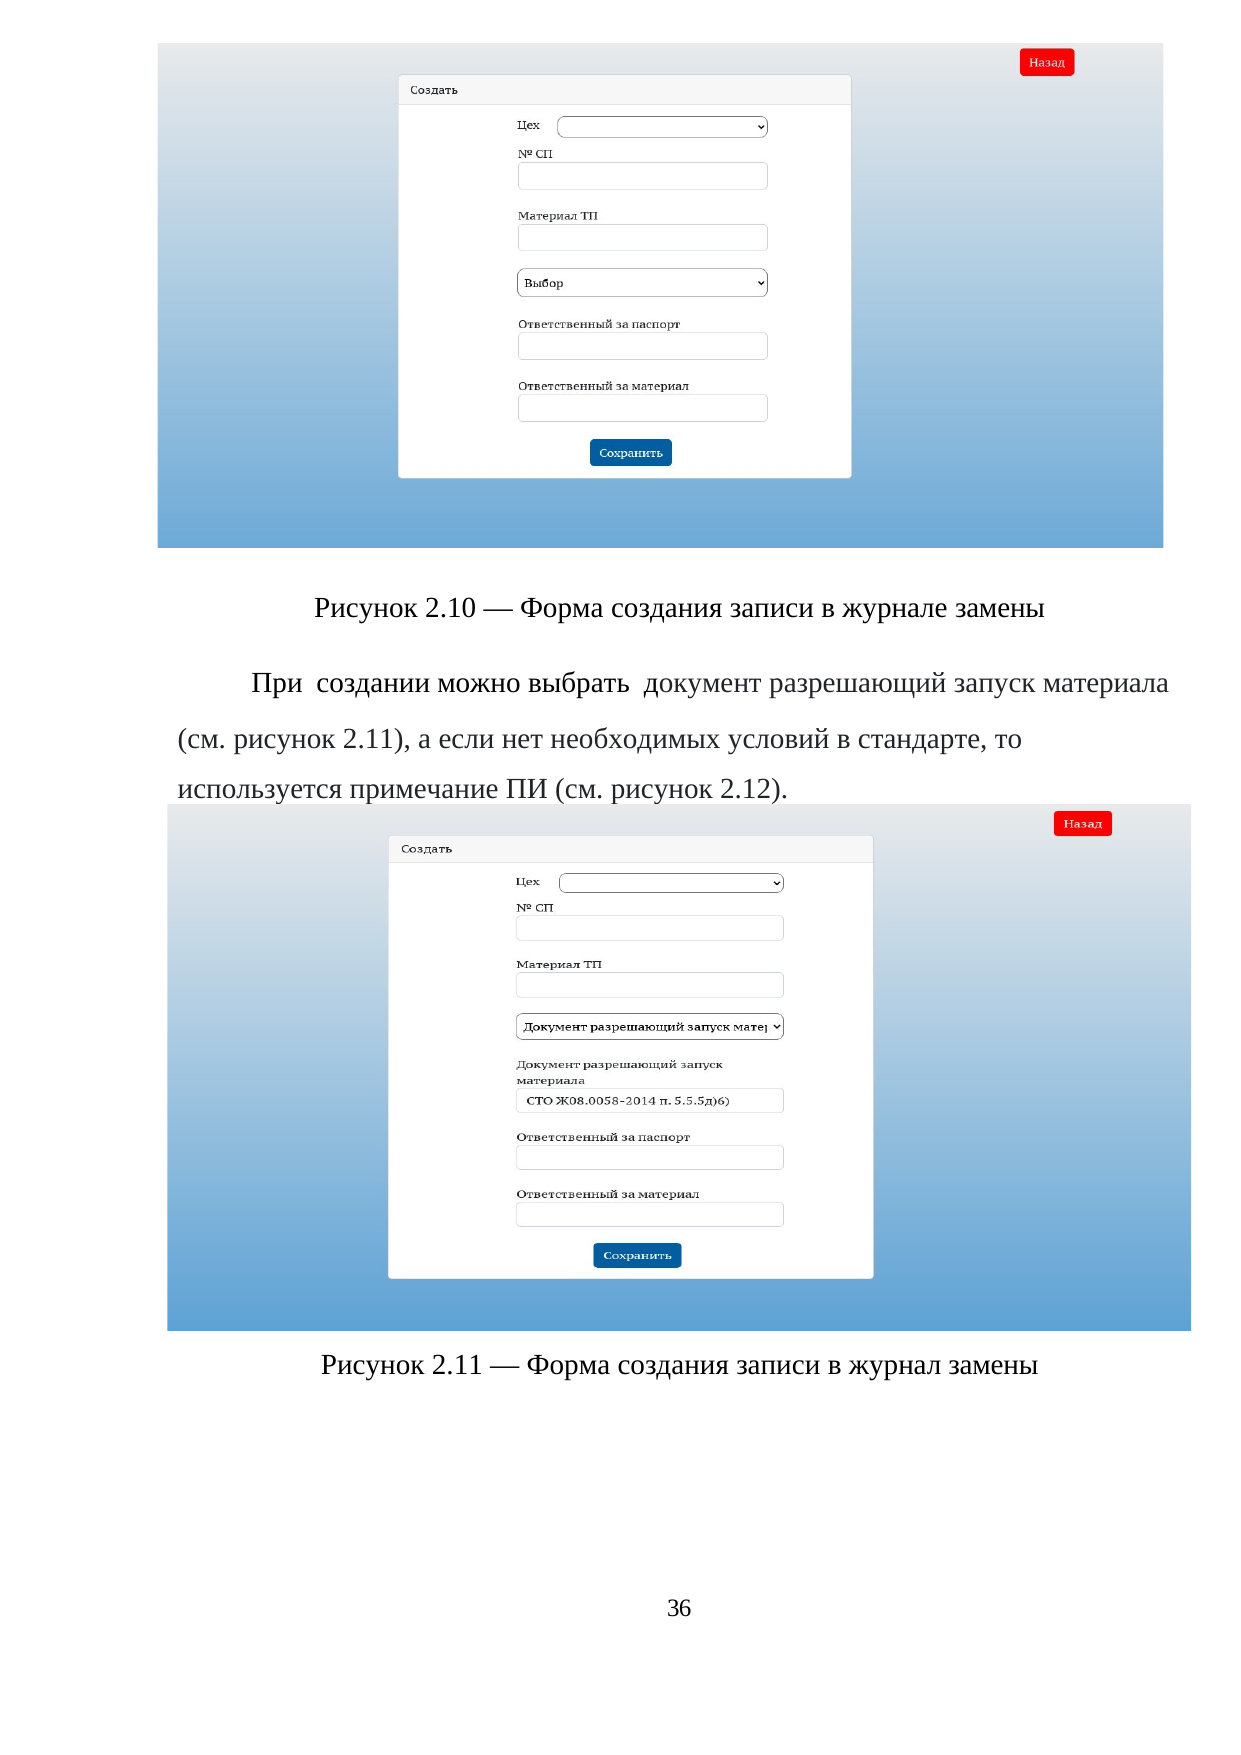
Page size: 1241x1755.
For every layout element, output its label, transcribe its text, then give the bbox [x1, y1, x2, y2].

text Рисунок 2.11 — Форма создания записи в журнал замены [192, 1347, 1167, 1381]
picture [167, 804, 1192, 1331]
text (см. рисунок 2.11), а если нет необходимых условий в стандарте, то используется примечание ПИ (см. рисунок 2.12). [177, 721, 1167, 804]
picture [157, 43, 1164, 548]
text Рисунок 2.10 — Форма создания записи в журнале замены [118, 590, 1241, 624]
text При создании можно выбрать документ разрешающий запуск материала [251, 666, 1241, 699]
